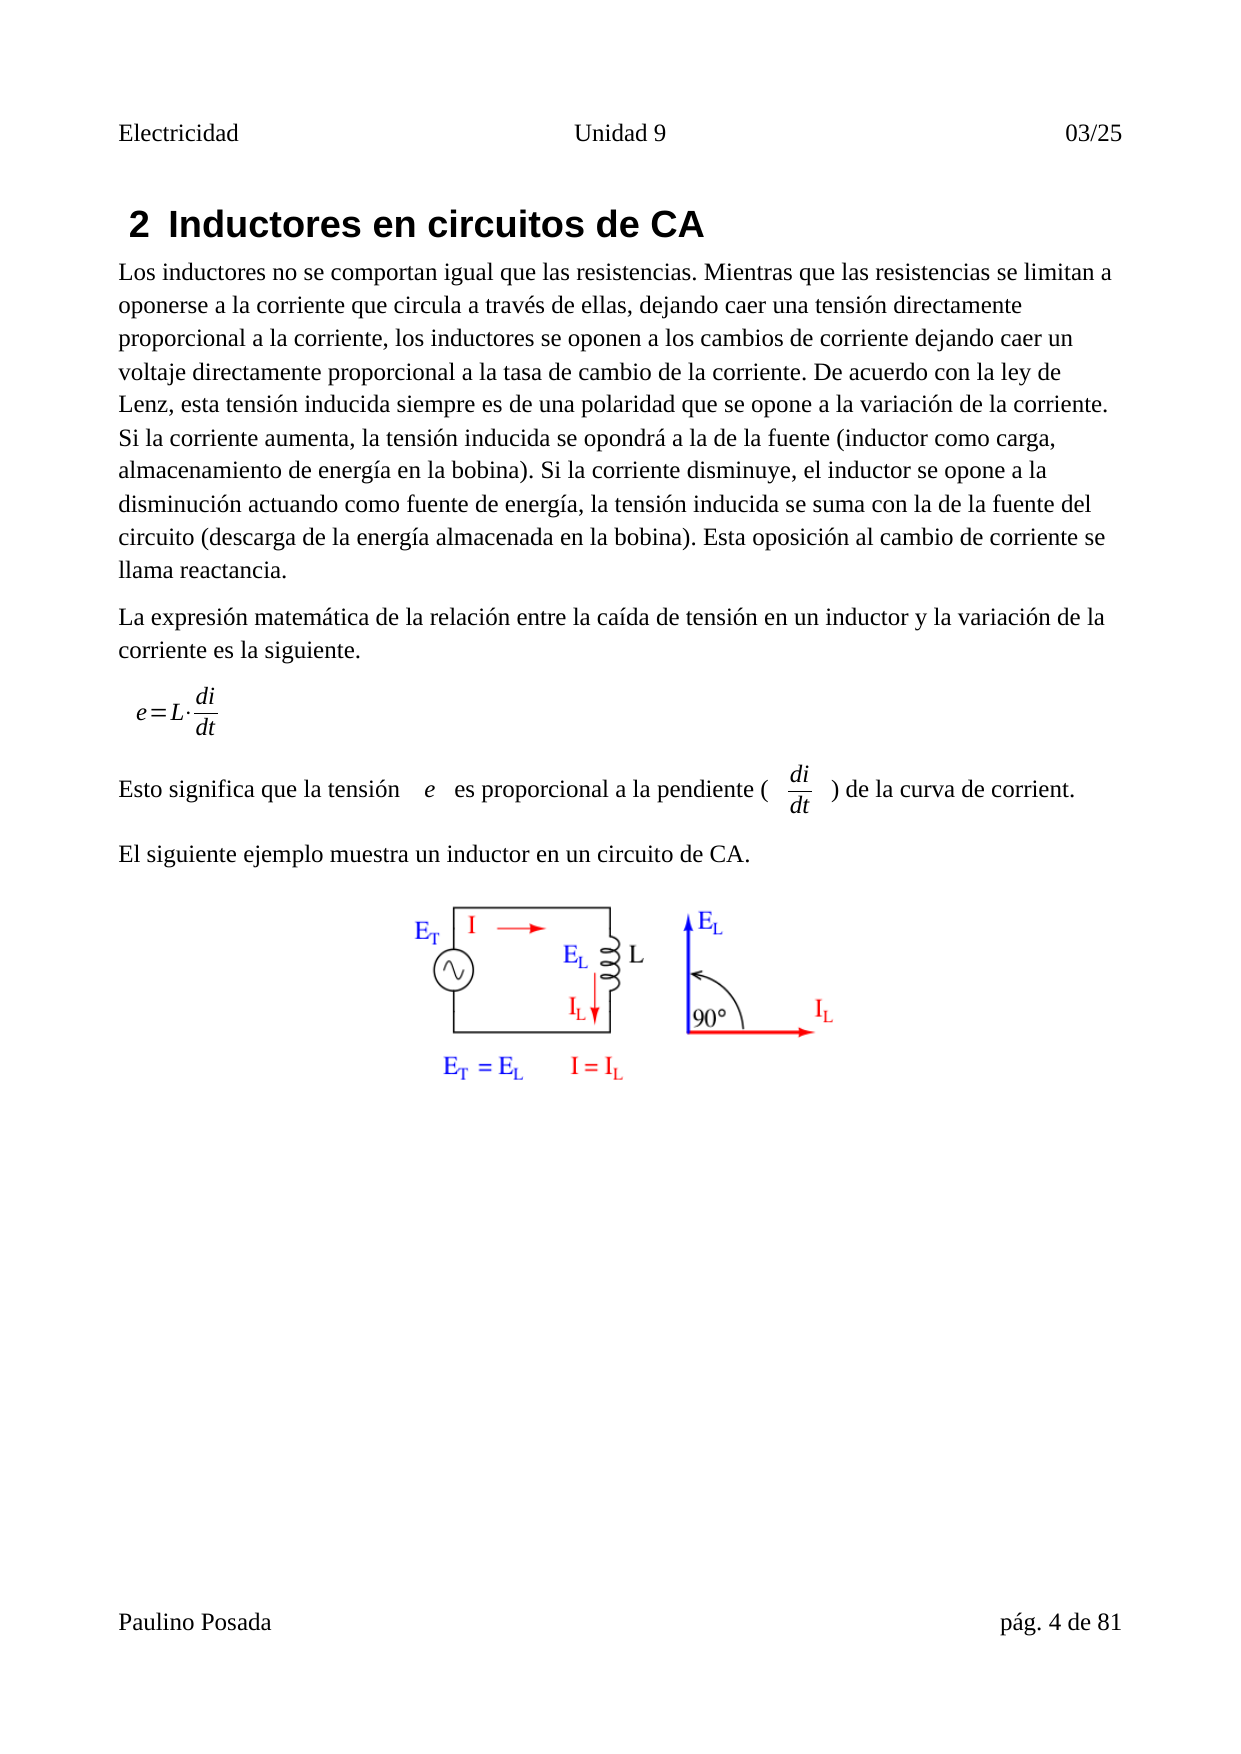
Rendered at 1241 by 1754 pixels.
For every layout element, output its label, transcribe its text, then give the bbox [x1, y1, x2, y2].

text El siguiente ejemplo muestra un inductor en un circuito de CA. [118, 839, 1122, 867]
subtitle Inductores en circuitos de CA [118, 201, 1122, 245]
picture [402, 886, 838, 1091]
text Esto significa que la tensión es proporcional a la pendiente () de la curva de corrient. [118, 761, 1122, 820]
text La expresión matemática de la relación entre la caída de tensión en un inductor y la variación de la corriente es la siguiente. [118, 602, 1122, 664]
text Los inductores no se comportan igual que las resistencias. Mientras que las resistencias se limitan a oponerse a la corriente que circula a través de ellas, dejando caer una tensión directamente proporcional a la corriente, los inductores se oponen a los cambios de corriente dejando caer un voltaje directamente proporcional a la tasa de cambio de la corriente. De acuerdo con la ley de Lenz, esta tensión inducida siempre es de una polaridad que se opone a la variación de la corriente. Si la corriente aumenta, la tensión inducida se opondrá a la de la fuente (inductor como carga, almacenamiento de energía en la bobina). Si la corriente disminuye, el inductor se opone a la disminución actuando como fuente de energía, la tensión inducida se suma con la de la fuente del circuito (descarga de la energía almacenada en la bobina). Esta oposición al cambio de corriente se llama reactancia. [118, 257, 1122, 583]
